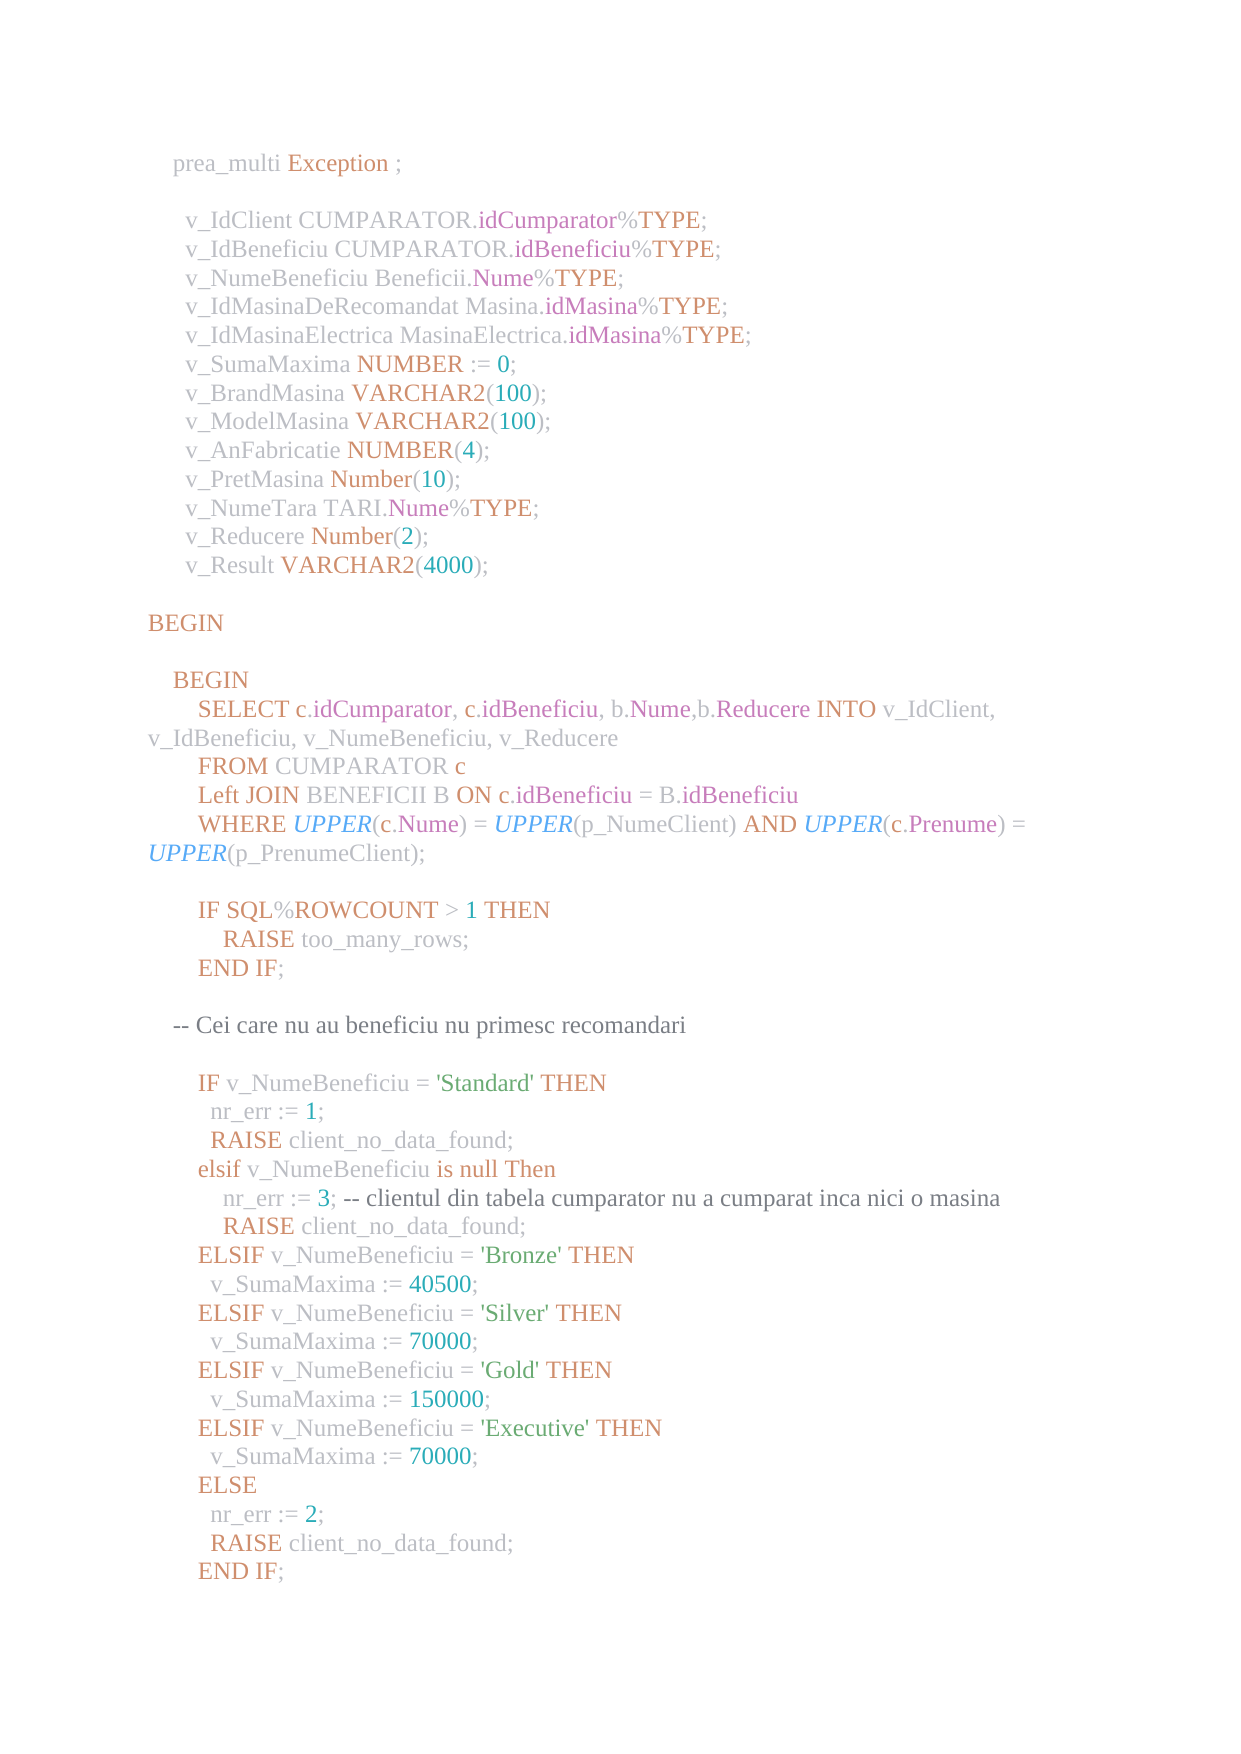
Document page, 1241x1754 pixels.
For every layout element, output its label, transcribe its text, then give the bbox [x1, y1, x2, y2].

text prea_multi Exception ; v_IdClient CUMPARATOR.idCumparator%TYPE; v_IdBeneficiu CUMPARATOR.idBeneficiu%TYPE; v_NumeBeneficiu Beneficii.Nume%TYPE; v_IdMasinaDeRecomandat Masina.idMasina%TYPE; v_IdMasinaElectrica MasinaElectrica.idMasina%TYPE; v_SumaMaxima NUMBER := 0; v_BrandMasina VARCHAR2(100); v_ModelMasina VARCHAR2(100); v_AnFabricatie NUMBER(4); v_PretMasina Number(10); v_NumeTara TARI.Nume%TYPE; v_Reducere Number(2); v_Result VARCHAR2(4000); BEGIN BEGIN SELECT c.idCumparator, c.idBeneficiu, b.Nume,b.Reducere INTO v_IdClient, v_IdBeneficiu, v_NumeBeneficiu, v_Reducere FROM CUMPARATOR c Left JOIN BENEFICII B ON c.idBeneficiu = B.idBeneficiu WHERE UPPER(c.Nume) = UPPER(p_NumeClient) AND UPPER(c.Prenume) = UPPER(p_PrenumeClient); IF SQL%ROWCOUNT > 1 THEN RAISE too_many_rows; END IF; -- Cei care nu au beneficiu nu primesc recomandari IF v_NumeBeneficiu = 'Standard' THEN nr_err := 1; RAISE client_no_data_found; elsif v_NumeBeneficiu is null Then nr_err := 3; -- clientul din tabela cumparator nu a cumparat inca nici o masina RAISE client_no_data_found; ELSIF v_NumeBeneficiu = 'Bronze' THEN v_SumaMaxima := 40500; ELSIF v_NumeBeneficiu = 'Silver' THEN v_SumaMaxima := 70000; ELSIF v_NumeBeneficiu = 'Gold' THEN v_SumaMaxima := 150000; ELSIF v_NumeBeneficiu = 'Executive' THEN v_SumaMaxima := 70000; ELSE nr_err := 2; RAISE client_no_data_found; END IF; [148, 148, 1093, 1585]
